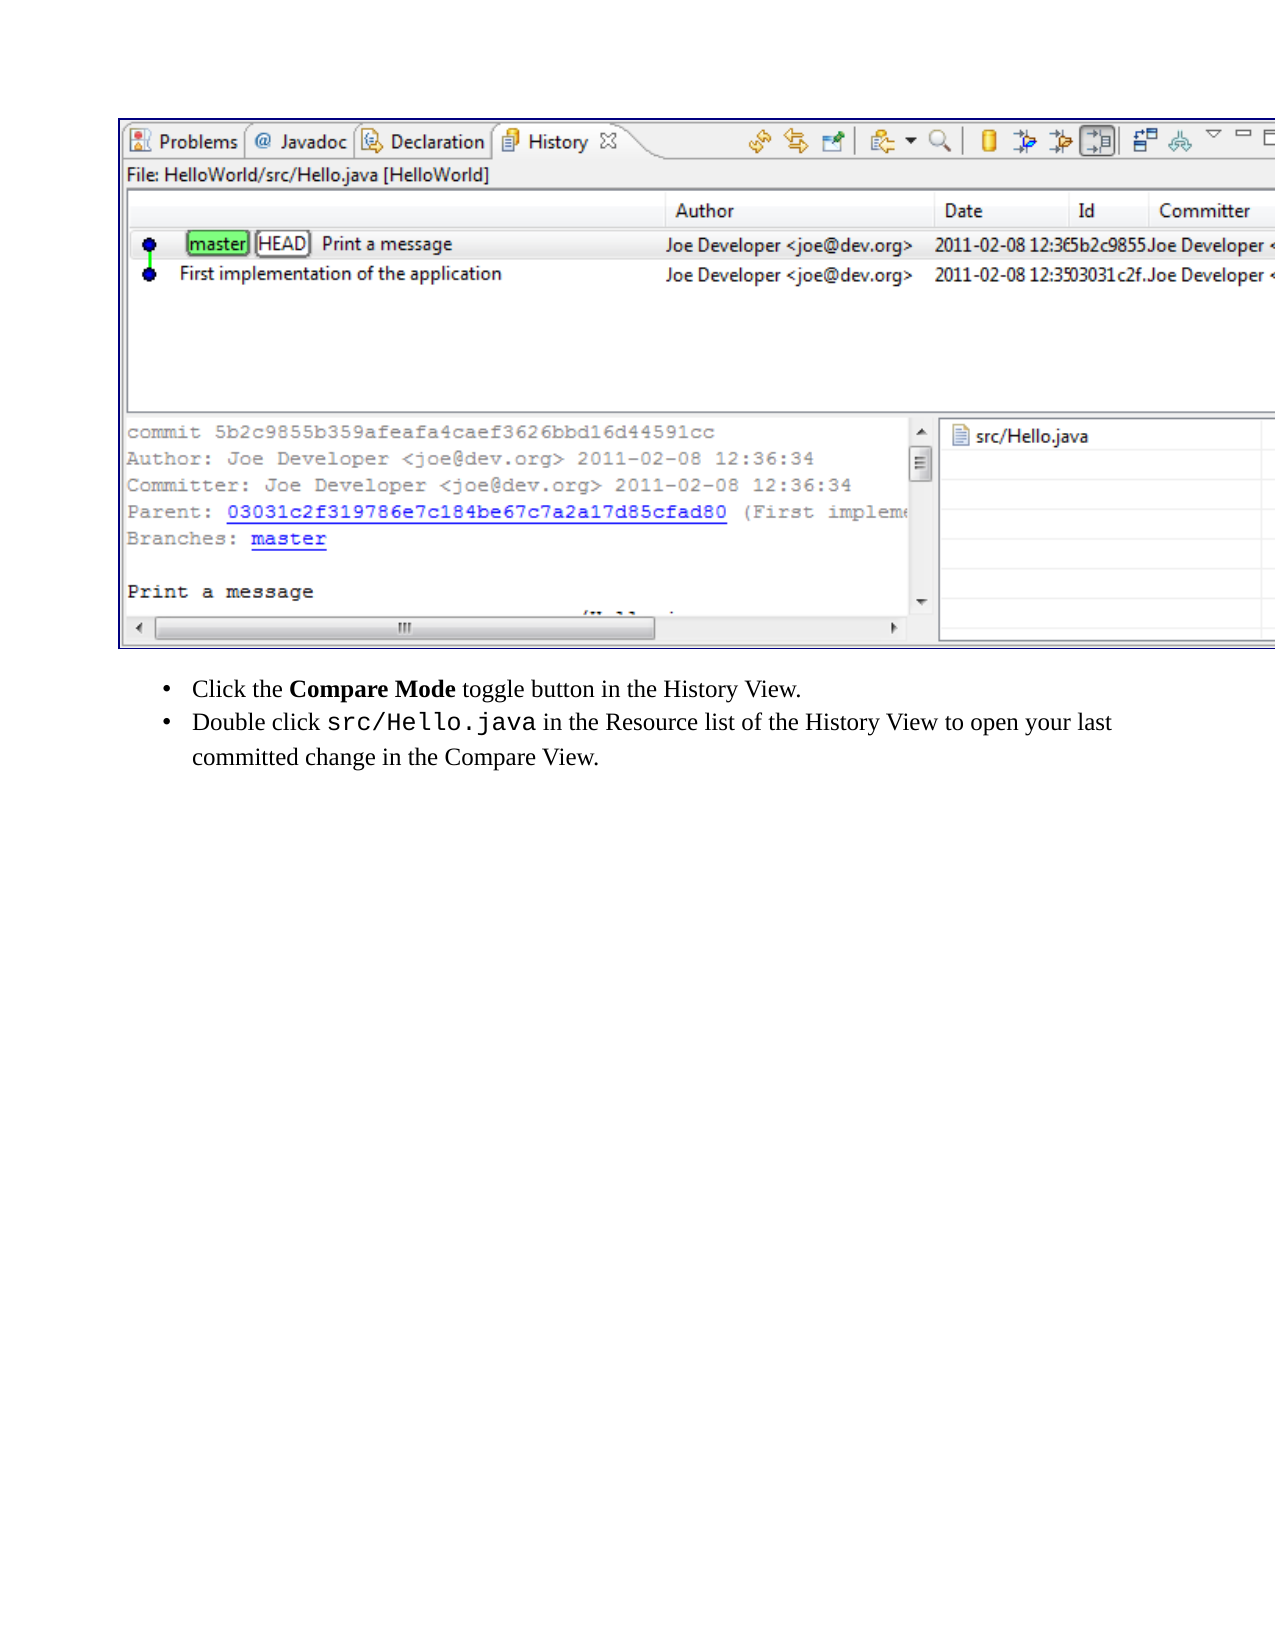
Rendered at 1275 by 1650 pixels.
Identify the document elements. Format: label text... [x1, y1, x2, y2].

list Double click src/Hello.java in the Resource list of the History View to open your last committed change in the Compare View. [162, 707, 1157, 771]
list Click the Compare Mode toggle button in the History View. [162, 674, 1157, 702]
picture [120, 120, 1275, 648]
